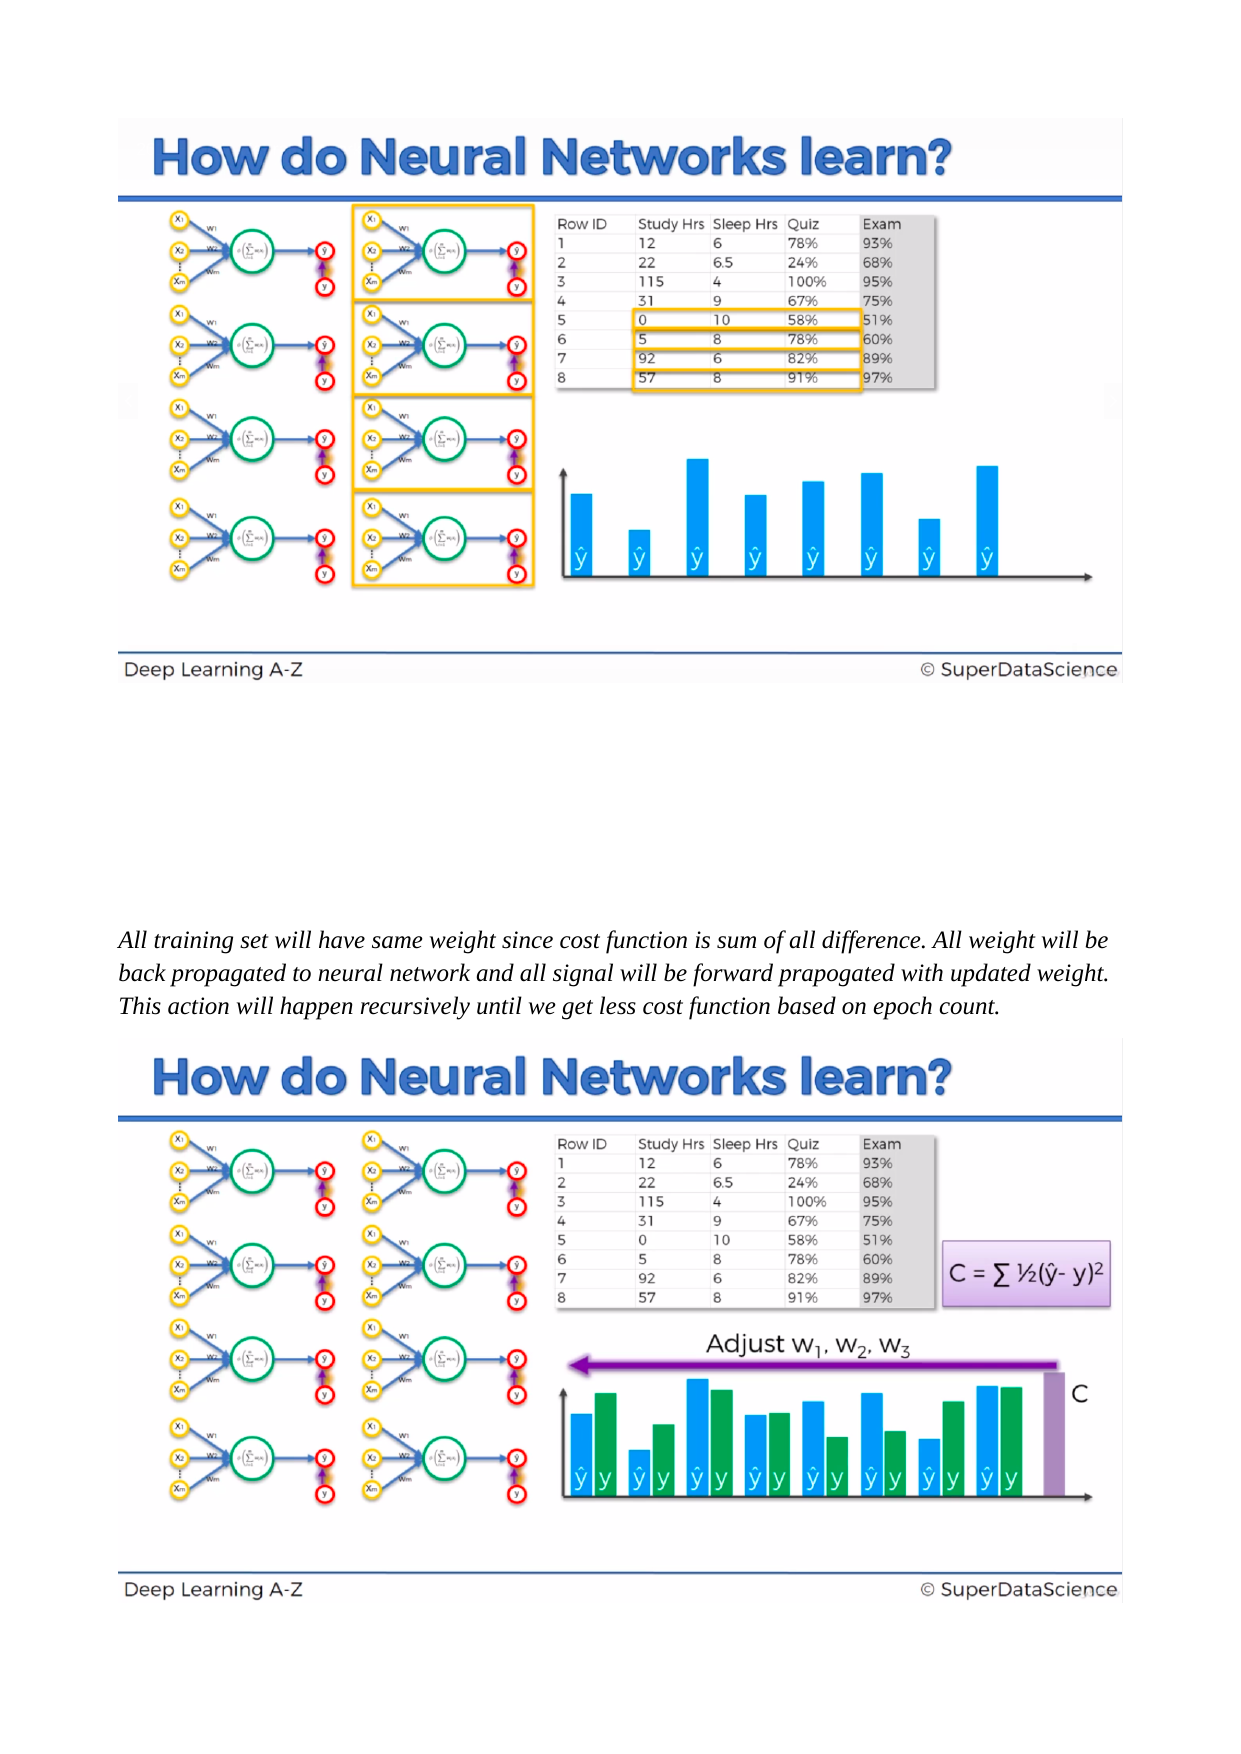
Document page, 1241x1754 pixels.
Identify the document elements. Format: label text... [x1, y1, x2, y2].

picture [118, 118, 1123, 683]
picture [118, 1038, 1123, 1603]
text All training set will have same weight since cost function is sum of all difference. All weight will be back propagated to neural network and all signal will be forward prapogated with updated weight. This action will happen recursively until we get less cost function based on epoch count. [118, 925, 1122, 1019]
